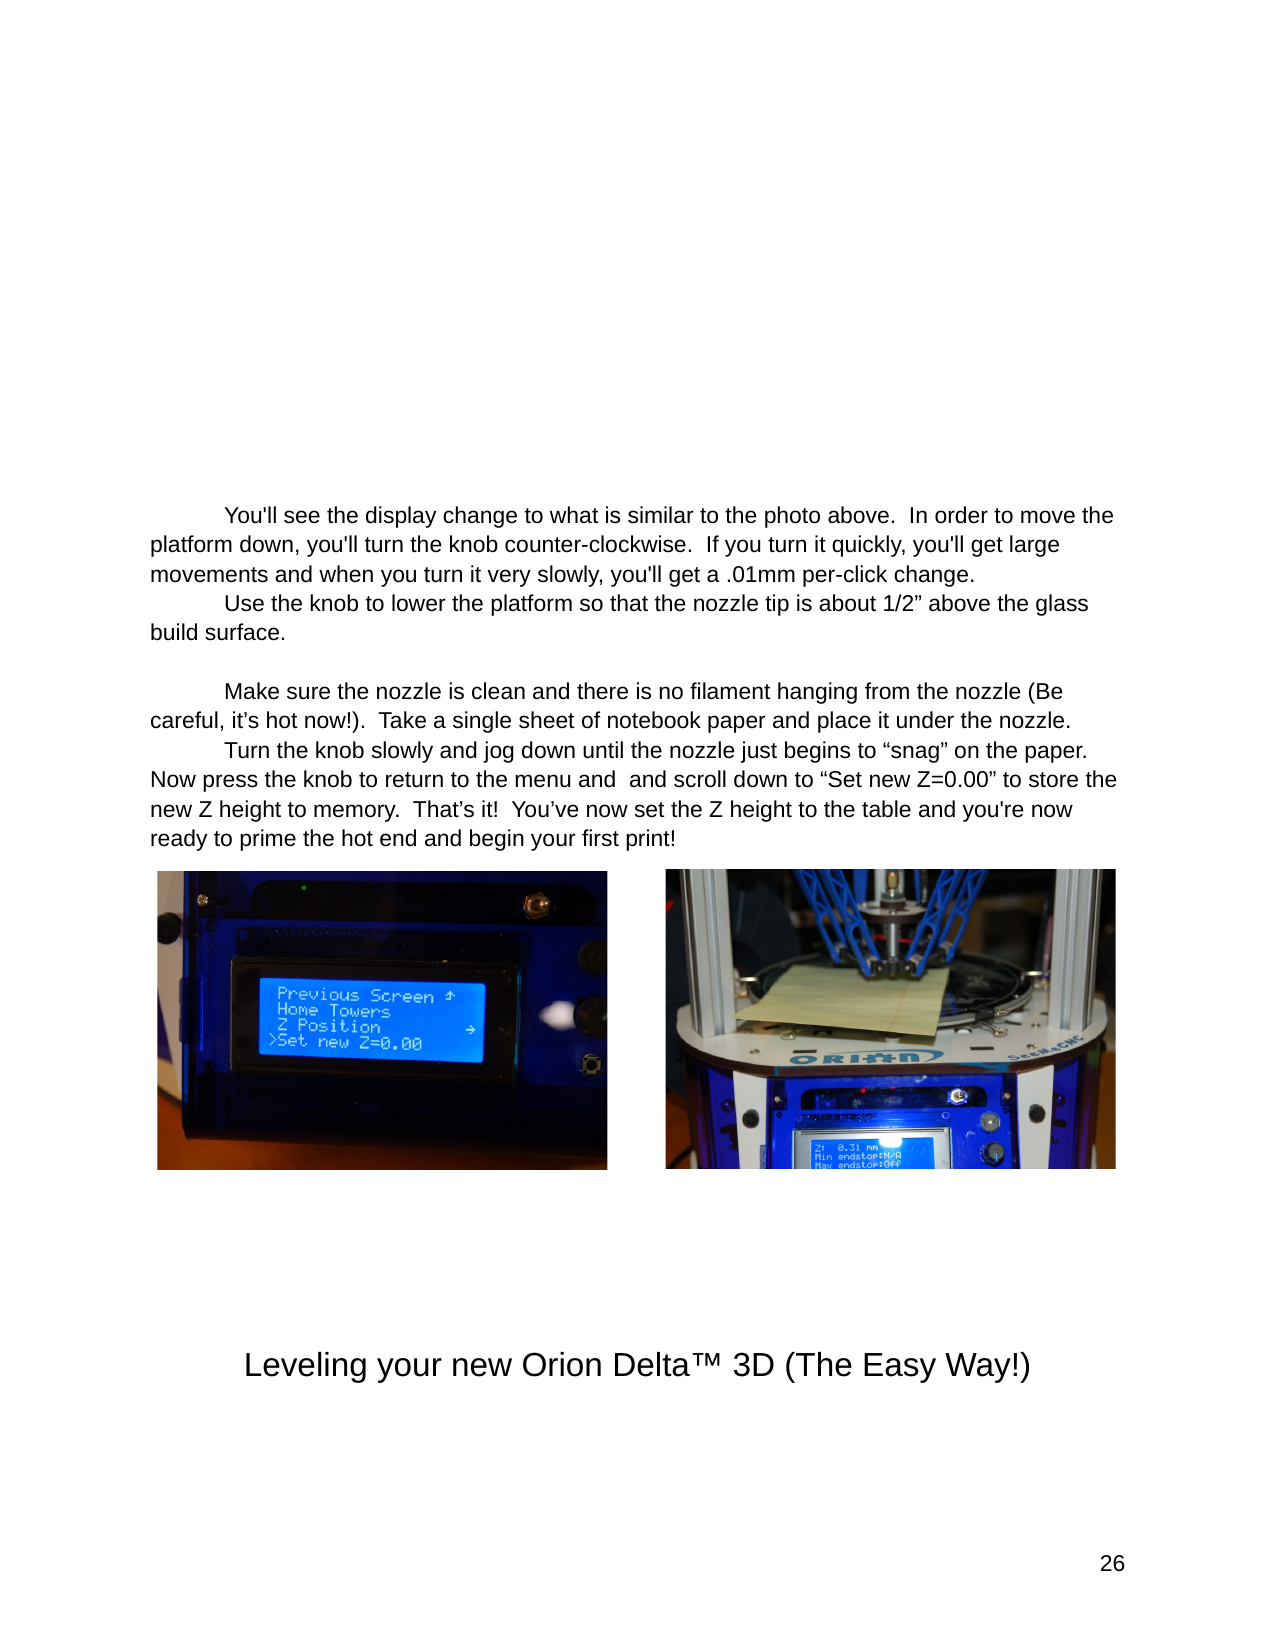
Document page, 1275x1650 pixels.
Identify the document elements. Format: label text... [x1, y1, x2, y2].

text Turn the knob slowly and jog down until the nozzle just begins to “snag” on the paper. Now press the knob to return to the menu and and scroll down to “Set new Z=0.00” to store the new Z height to memory. That’s it! You’ve now set the Z height to the table and you're now ready to prime the hot end and begin your first print! [150, 737, 1125, 851]
picture [665, 869, 1116, 1169]
picture [157, 871, 608, 1170]
subtitle Leveling your new Orion Delta™ 3D (The Easy Way!) [150, 1346, 1125, 1383]
text Use the knob to lower the platform so that the nozzle tip is about 1/2” above the glass build surface. [150, 591, 1125, 646]
text You'll see the display change to what is similar to the photo above. In order to move the platform down, you'll turn the knob counter-clockwise. If you turn it quickly, you'll get large movements and when you turn it very slowly, you'll get a .01mm per-click change. [150, 502, 1125, 587]
text Make sure the nozzle is clean and there is no filament hanging from the nozzle (Be careful, it’s hot now!). Take a single sheet of notebook paper and place it under the nozzle. [150, 679, 1125, 734]
